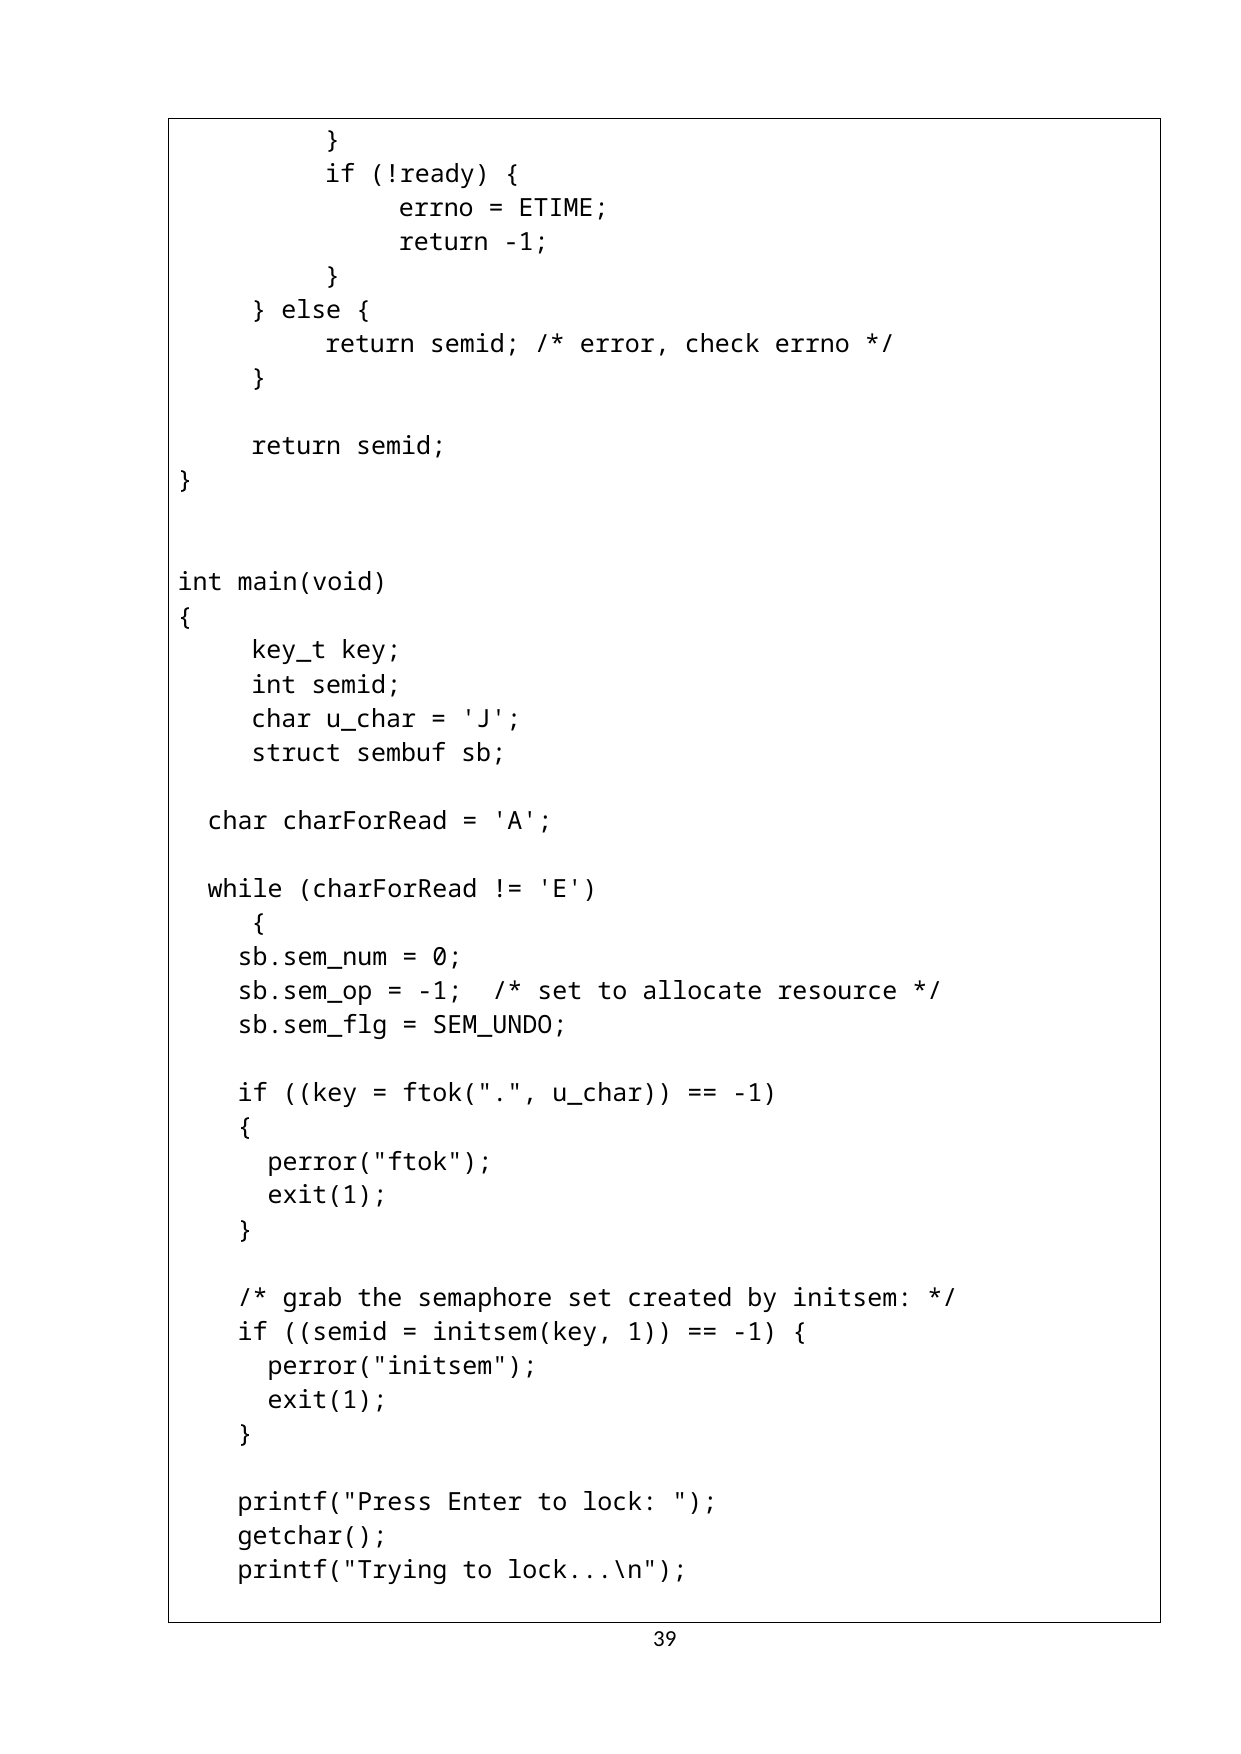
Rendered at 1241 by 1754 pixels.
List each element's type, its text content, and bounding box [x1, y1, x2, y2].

text printf("Trying to lock...\n"); [177, 1552, 1152, 1586]
text return -1; [177, 223, 1152, 257]
text while (charForRead != 'E') [177, 871, 1152, 905]
text sb.sem_flg = SEM_UNDO; [177, 1007, 1152, 1041]
text char u_char = 'J'; [177, 700, 1152, 734]
text { [177, 905, 1152, 939]
text if ((key = ftok(".", u_char)) == -1) [177, 1075, 1152, 1109]
text perror("initsem"); [177, 1347, 1152, 1382]
text char charForRead = 'A'; [177, 802, 1152, 837]
text } [169, 119, 1160, 155]
text } [177, 257, 1152, 292]
text } [177, 462, 1152, 496]
text exit(1); [177, 1177, 1152, 1211]
text key_t key; [177, 632, 1152, 666]
text if (!ready) { [177, 155, 1152, 189]
text { [177, 1109, 1152, 1143]
text } [177, 1211, 1152, 1245]
text } [177, 1416, 1152, 1450]
text int semid; [177, 666, 1152, 700]
text sb.sem_op = -1; /* set to allocate resource */ [177, 973, 1152, 1007]
text return semid; /* error, check errno */ [177, 326, 1152, 360]
text return semid; [177, 428, 1152, 462]
text getchar(); [177, 1518, 1152, 1552]
text /* grab the semaphore set created by initsem: */ [177, 1279, 1152, 1313]
text printf("Press Enter to lock: "); [177, 1484, 1152, 1518]
text struct sembuf sb; [177, 734, 1152, 768]
text perror("ftok"); [177, 1143, 1152, 1177]
text { [177, 598, 1152, 632]
text sb.sem_num = 0; [177, 939, 1152, 973]
text if ((semid = initsem(key, 1)) == -1) { [177, 1313, 1152, 1347]
text errno = ETIME; [177, 189, 1152, 223]
text } [177, 360, 1152, 394]
text int main(void) [177, 564, 1152, 598]
text } else { [177, 292, 1152, 326]
text exit(1); [177, 1382, 1152, 1416]
